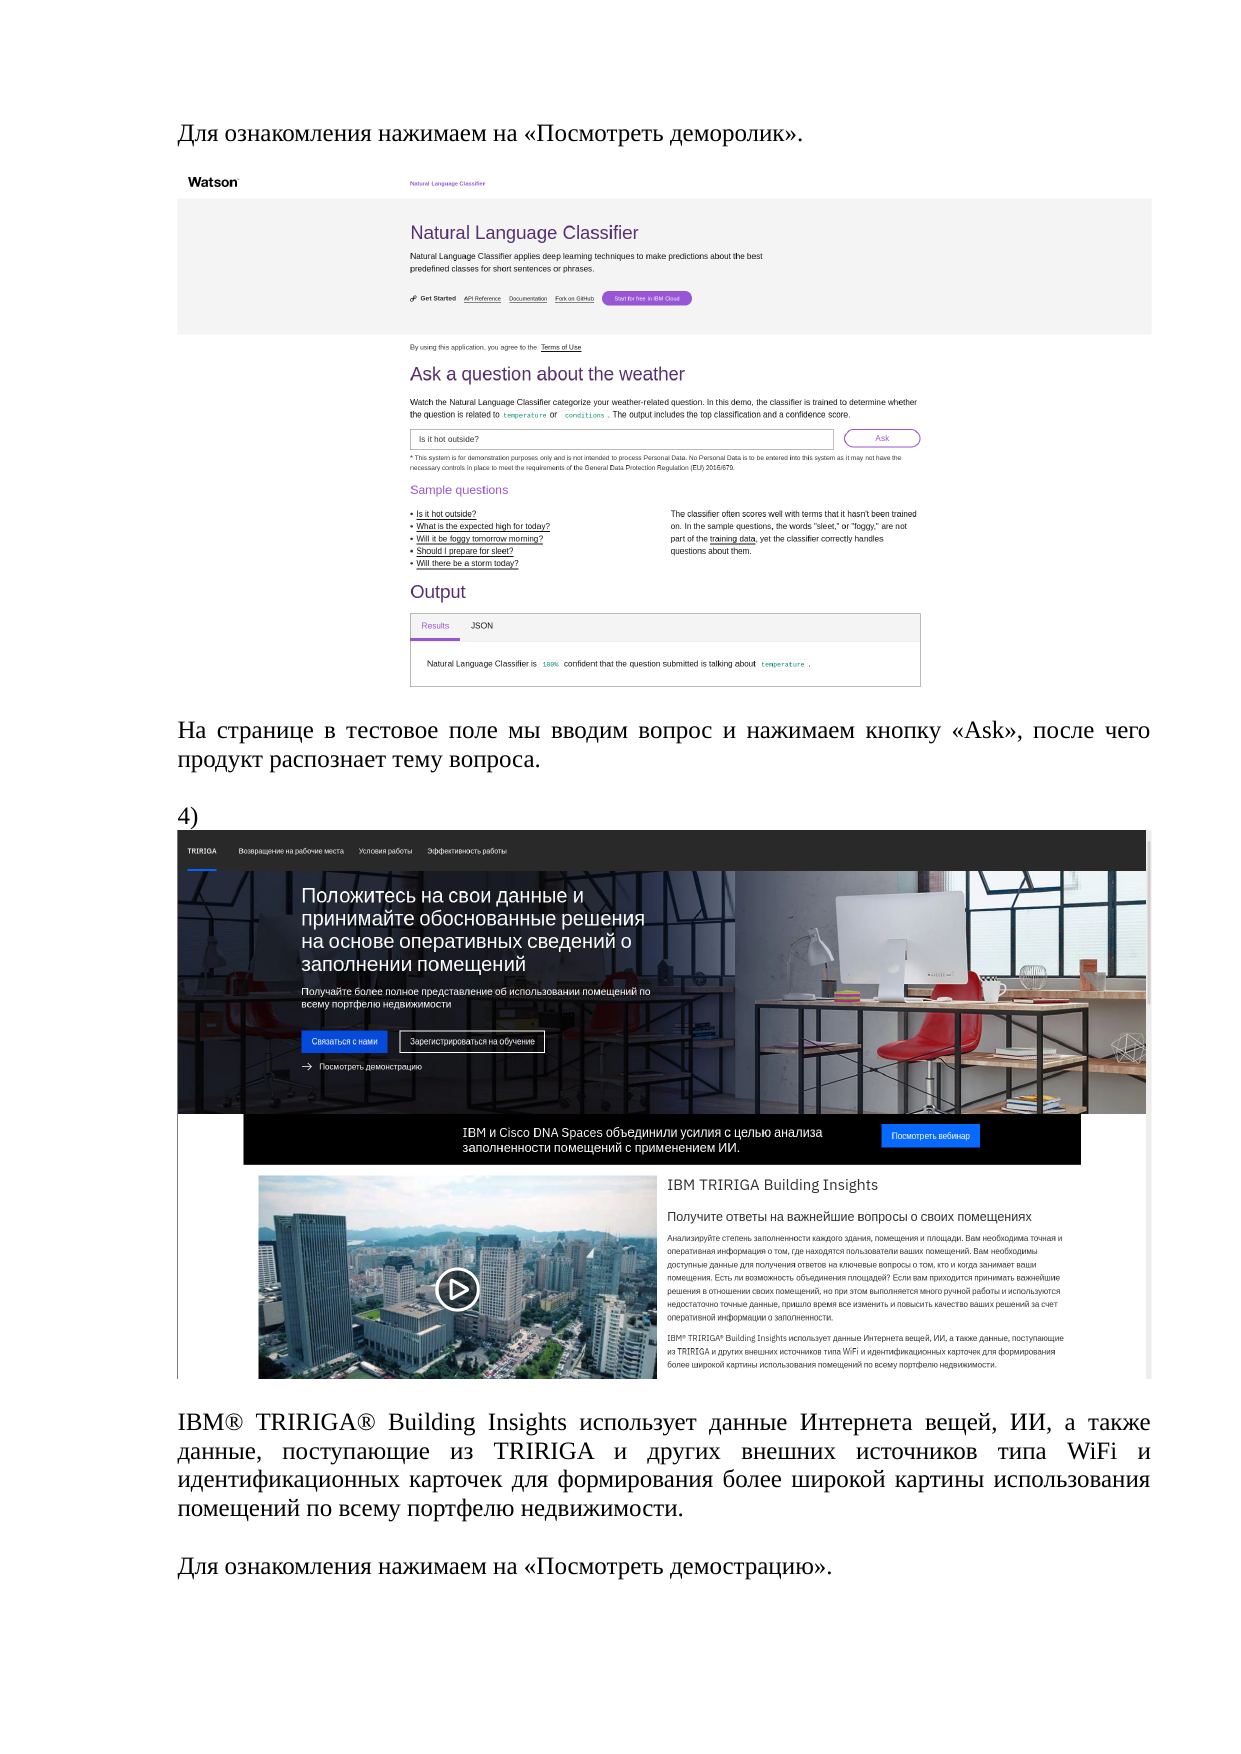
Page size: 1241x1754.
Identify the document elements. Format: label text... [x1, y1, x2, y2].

text На странице в тестовое поле мы вводим вопрос и нажимаем кнопку «Ask», после чего продукт распознает тему вопроса. [177, 715, 1152, 773]
text Для ознакомления нажимаем на «Посмотреть демострацию». [177, 1551, 1152, 1579]
picture [177, 175, 1152, 687]
text IBM® TRIRIGA® Building Insights использует данные Интернета вещей, ИИ, а также данные, поступающие из TRIRIGA и других внешних источников типа WiFi и идентификационных карточек для формирования более широкой картины использования помещений по всему портфелю недвижимости. [177, 1407, 1152, 1522]
picture [177, 830, 1152, 1379]
text Для ознакомления нажимаем на «Посмотреть деморолик». [177, 118, 1152, 147]
text 4) [177, 801, 1152, 830]
